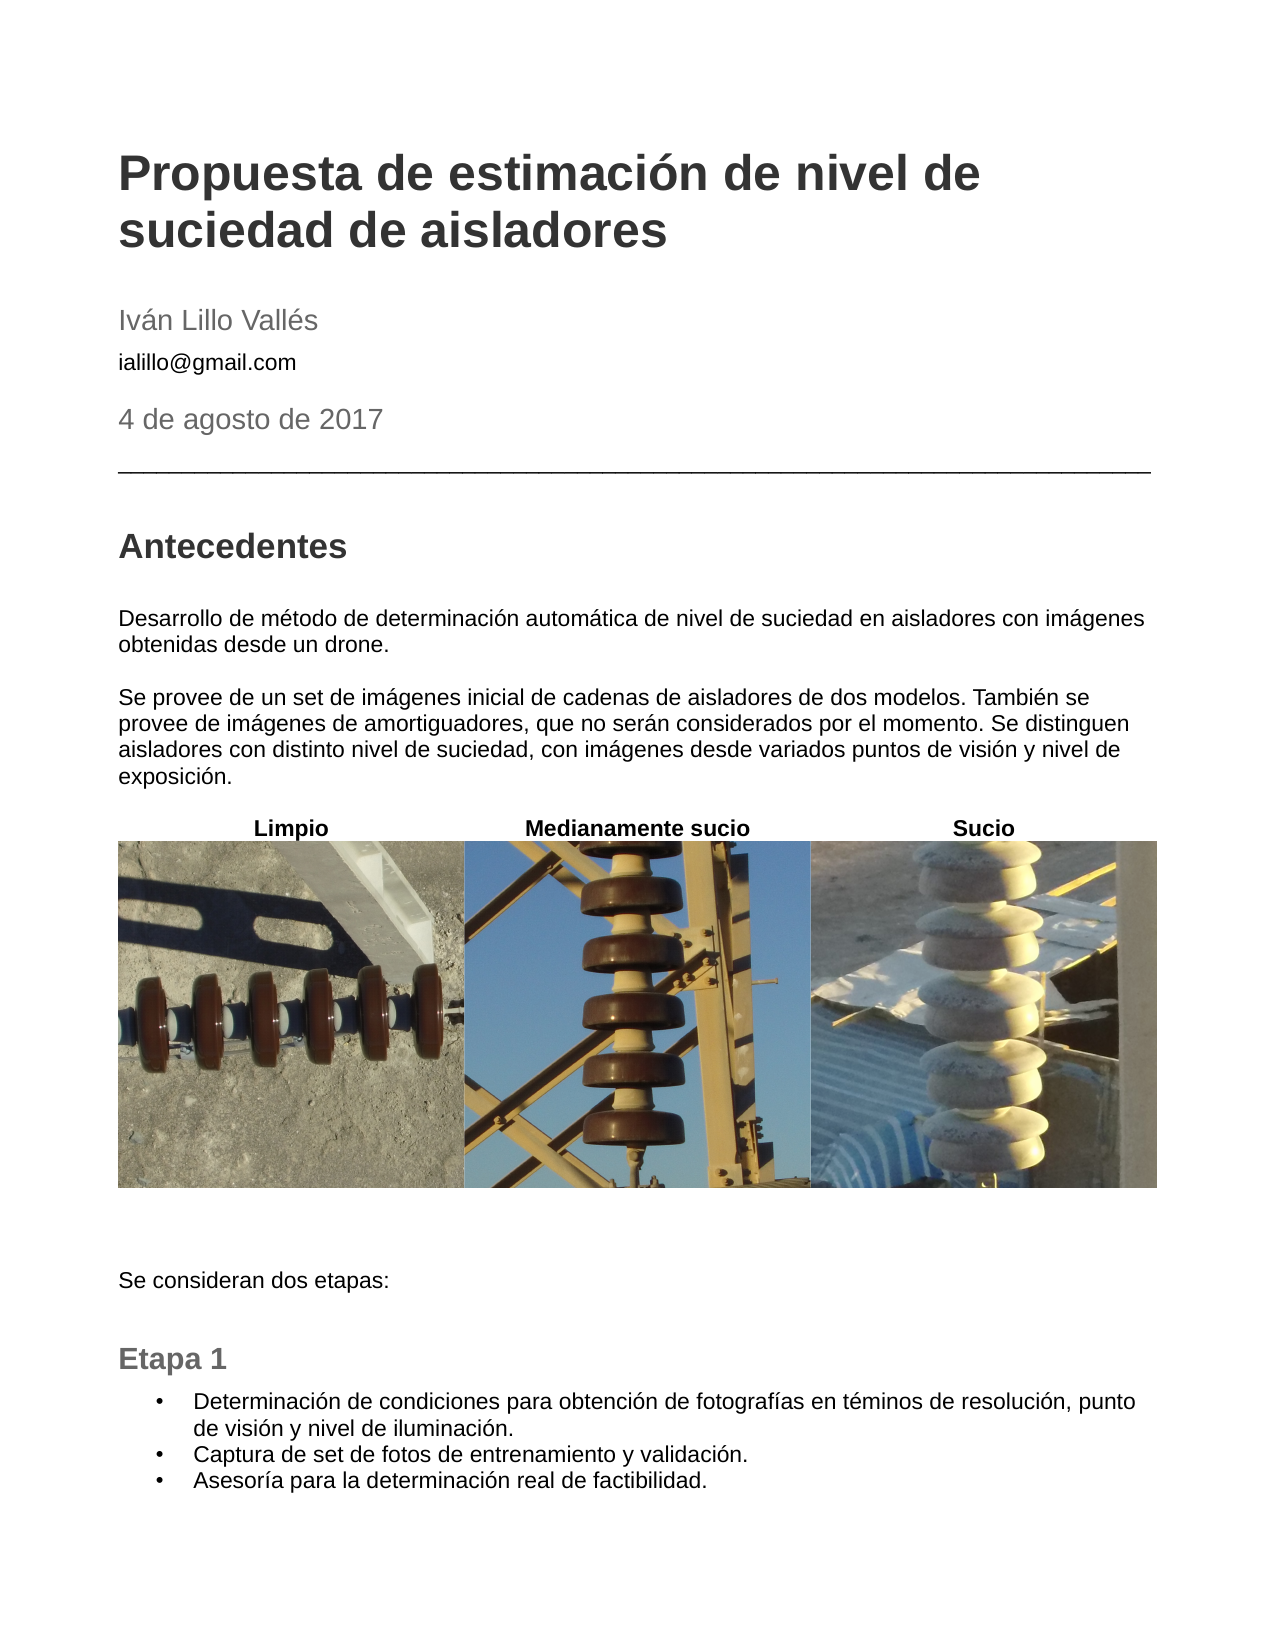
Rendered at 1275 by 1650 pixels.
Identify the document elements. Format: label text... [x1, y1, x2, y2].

list Determinación de condiciones para obtención de fotografías en téminos de resolución, punto de visión y nivel de iluminación. [156, 1388, 1157, 1441]
subtitle Iván Lillo Vallés [118, 303, 1157, 337]
picture [118, 841, 1157, 1188]
subtitle 4 de agosto de 2017 [118, 402, 1157, 435]
table_cell [464, 1188, 811, 1214]
text Se consideran dos etapas: [118, 1267, 1157, 1293]
table_cell [811, 1188, 1157, 1214]
text Desarrollo de método de determinación automática de nivel de suciedad en aisladores con imágenes obtenidas desde un drone. [118, 604, 1157, 657]
subtitle Antecedentes [118, 525, 1157, 566]
text ialillo@gmail.com [118, 349, 1157, 376]
table_header Medianamente sucio [464, 815, 811, 841]
title Propuesta de estimación de nivel de suciedad de aisladores [118, 143, 1157, 258]
text _________________________________________________________________________________ [118, 448, 1157, 474]
subtitle Etapa 1 [118, 1341, 1157, 1376]
text Se provee de un set de imágenes inicial de cadenas de aisladores de dos modelos. También se provee de imágenes de amortiguadores, que no serán considerados por el momento. Se distinguen aisladores con distinto nivel de suciedad, con imágenes desde variados puntos de visión y nivel de exposición. [118, 683, 1157, 789]
table_header Limpio [118, 815, 464, 841]
list Captura de set de fotos de entrenamiento y validación. [156, 1441, 1157, 1467]
list Asesoría para la determinación real de factibilidad. [156, 1467, 1157, 1494]
table_cell [118, 1188, 464, 1214]
table_header Sucio [811, 815, 1157, 841]
